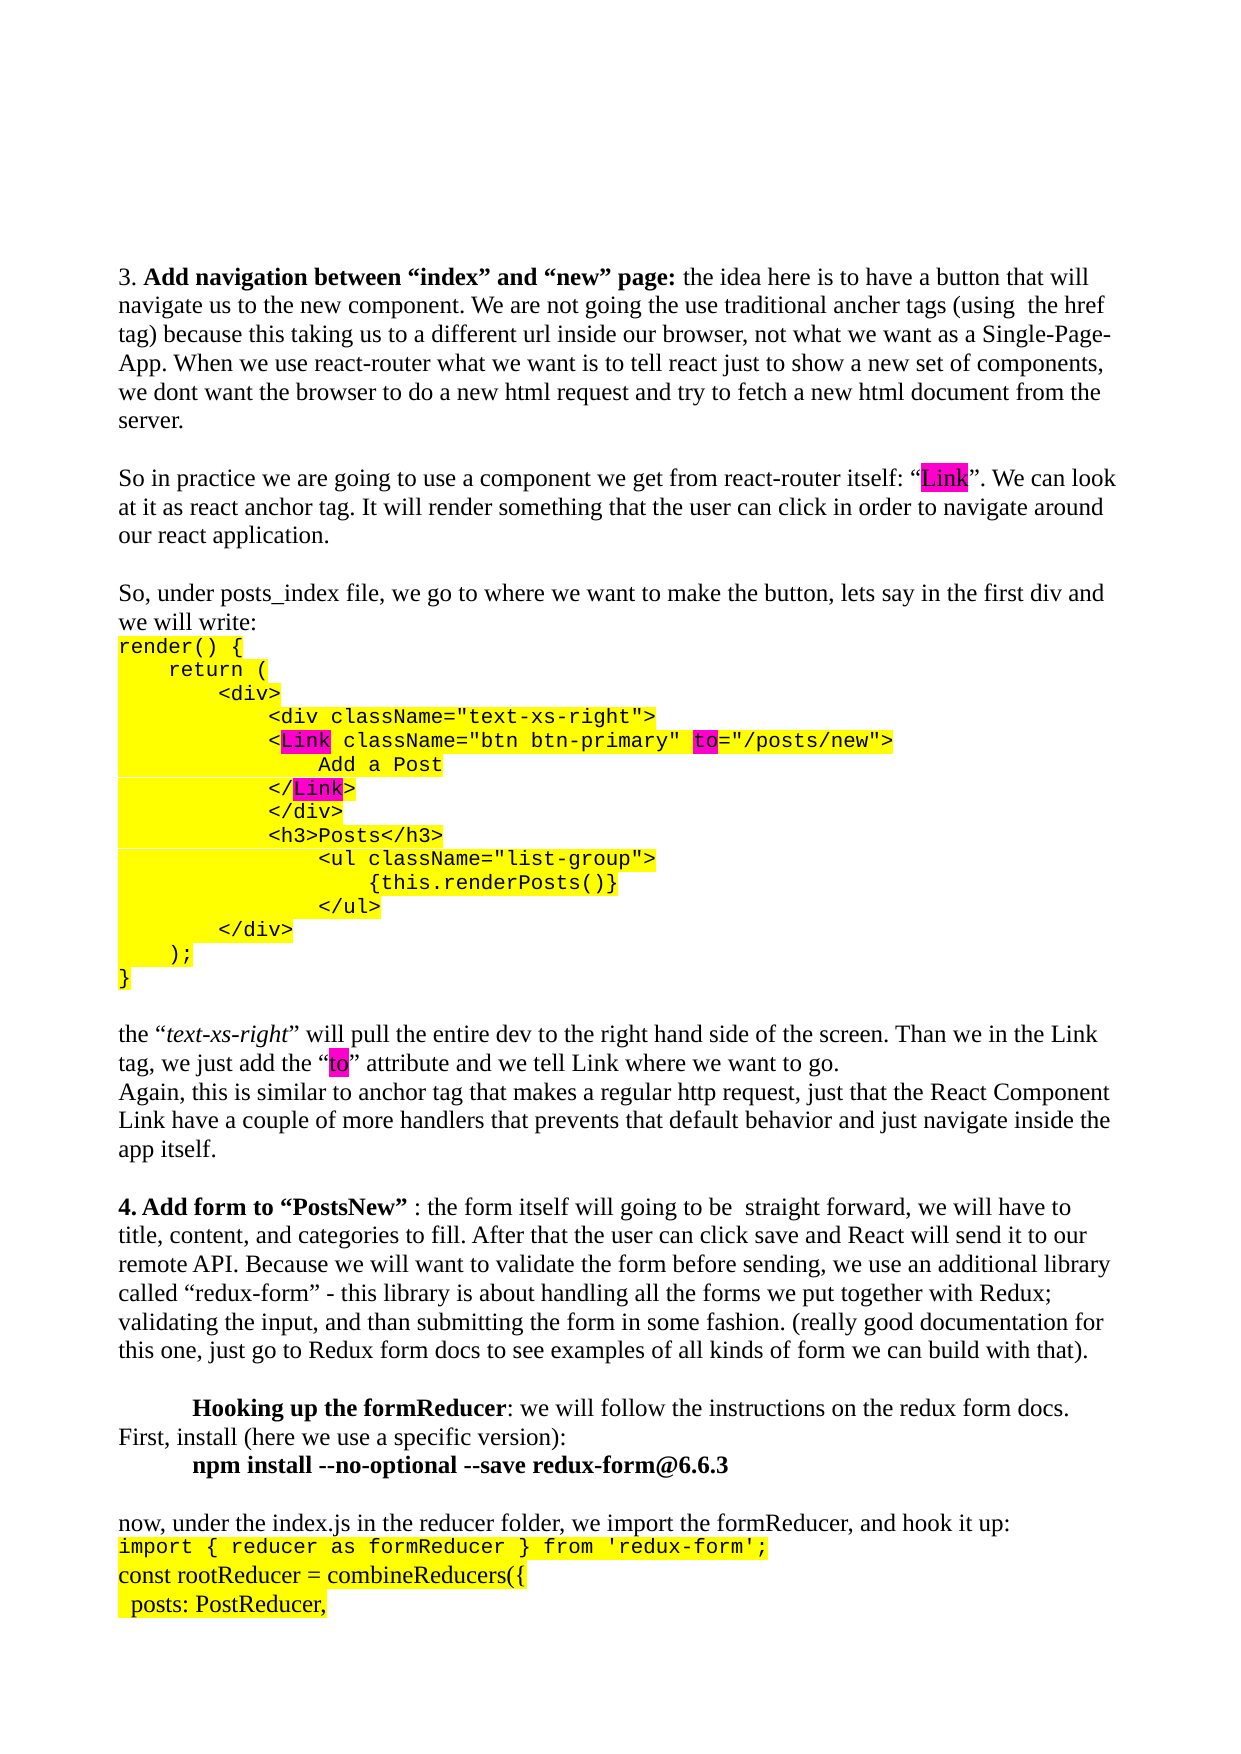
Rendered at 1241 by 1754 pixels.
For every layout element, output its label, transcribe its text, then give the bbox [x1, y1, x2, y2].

text const rootReducer = combineReducers({ [118, 1560, 1122, 1589]
text Hooking up the formReducer: we will follow the instructions on the redux form docs. First, install (here we use a specific version): [118, 1393, 1122, 1450]
text <ul className="list-group"> [118, 848, 1122, 872]
text </Link> [118, 777, 1122, 801]
text the “text-xs-right” will pull the entire dev to the right hand side of the screen. Than we in the Link tag, we just add the “to” attribute and we tell Link where we want to go. [118, 1019, 1122, 1077]
text <div className="text-xs-right"> [118, 707, 1122, 730]
text render() { [118, 636, 1122, 659]
text } [118, 967, 1122, 990]
text return ( [118, 659, 1122, 683]
text </ul> [118, 896, 1122, 919]
text So in practice we are going to use a component we get from react-router itself: “Link”. We can look at it as react anchor tag. It will render something that the user can click in order to navigate around our react application. [118, 463, 1122, 549]
text {this.renderPosts()} [118, 872, 1122, 896]
text 3. Add navigation between “index” and “new” page: the idea here is to have a button that will navigate us to the new component. We are not going the use traditional ancher tags (using the href tag) because this taking us to a different url inside our browser, not what we want as a Single-Page-App. When we use react-router what we want is to tell react just to show a new set of components, we dont want the browser to do a new html request and try to fetch a new html document from the server. [118, 262, 1122, 434]
text now, under the index.js in the reducer folder, we import the formReducer, and hook it up: [118, 1508, 1122, 1537]
text Again, this is similar to anchor tag that makes a regular http request, just that the React Component Link have a couple of more handlers that prevents that default behavior and just navigate inside the app itself. [118, 1077, 1122, 1163]
text </div> [118, 919, 1122, 943]
text <h3>Posts</h3> [118, 825, 1122, 848]
text posts: PostReducer, [118, 1589, 1122, 1618]
text import { reducer as formReducer } from 'redux-form'; [118, 1537, 1122, 1560]
text 4. Add form to “PostsNew” : the form itself will going to be straight forward, we will have to title, content, and categories to fill. After that the user can click save and React will send it to our remote API. Because we will want to validate the form before sending, we use an additional library called “redux-form” - this library is about handling all the forms we put together with Redux; validating the input, and than submitting the form in some fashion. (really good documentation for this one, just go to Redux form docs to see examples of all kinds of form we can build with that). [118, 1192, 1122, 1364]
text So, under posts_index file, we go to where we want to make the button, lets say in the first div and we will write: [118, 578, 1122, 636]
text Add a Post [118, 754, 1122, 777]
text <div> [118, 683, 1122, 707]
text </div> [118, 801, 1122, 825]
text <Link className="btn btn-primary" to="/posts/new"> [118, 730, 1122, 754]
text npm install --no-optional --save redux-form@6.6.3 [118, 1450, 1122, 1479]
text ); [118, 943, 1122, 967]
